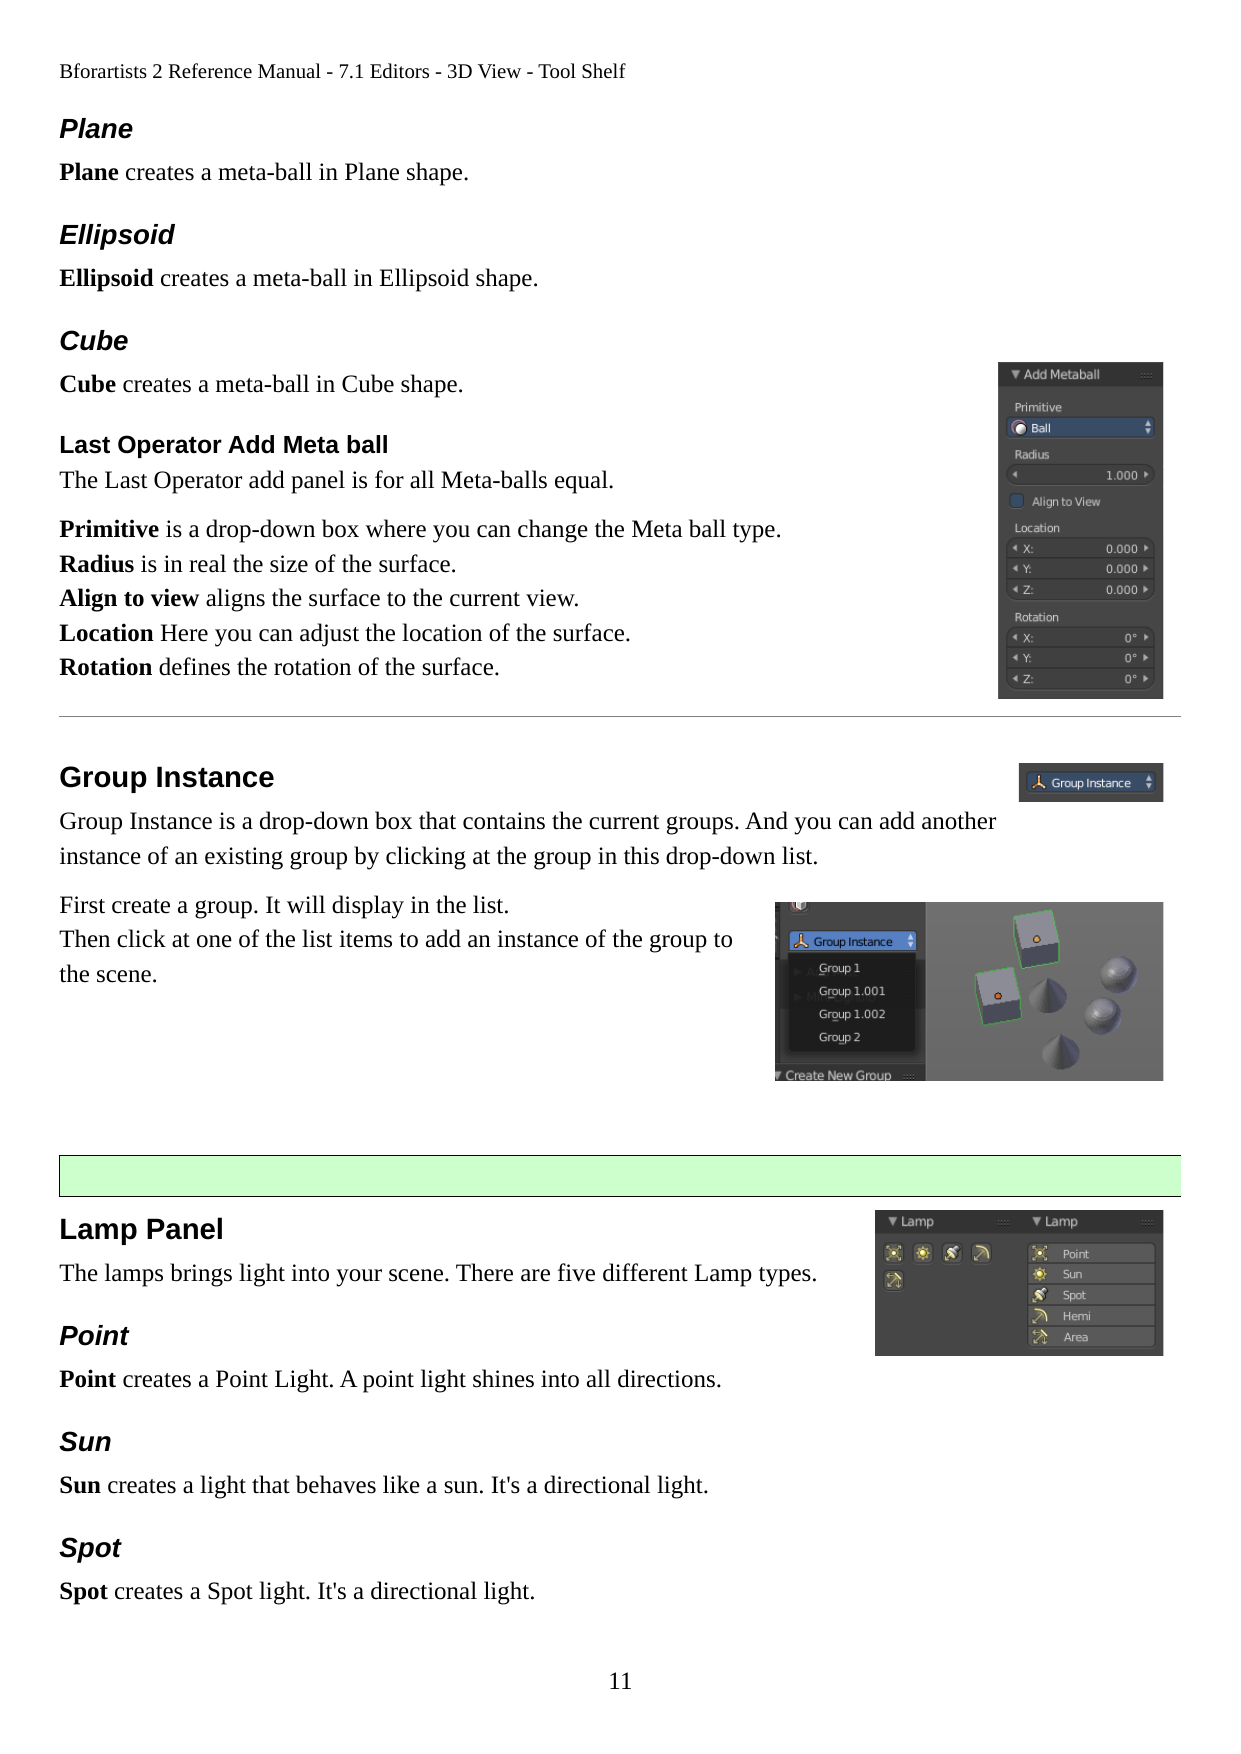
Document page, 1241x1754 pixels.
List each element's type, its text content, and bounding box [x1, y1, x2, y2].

text Sun creates a light that behaves like a sun. It's a directional light. [59, 1470, 1181, 1499]
text The Last Operator add panel is for all Meta-balls equal. [59, 465, 998, 494]
picture [775, 902, 1164, 1081]
subtitle Plane [59, 113, 1181, 144]
subtitle Group Instance [59, 760, 1181, 794]
subtitle Last Operator Add Meta ball [59, 430, 998, 459]
subtitle [1164, 1320, 1181, 1352]
subtitle Spot [59, 1532, 1181, 1563]
text Group Instance is a drop-down box that contains the current groups. And you can add another instance of an existing group by clicking at the group in this drop-down list. [59, 806, 1181, 869]
subtitle [1164, 1212, 1181, 1246]
subtitle Lamp Panel [59, 1212, 875, 1246]
text Ellipsoid creates a meta-ball in Ellipsoid shape. [59, 263, 1181, 292]
subtitle Sun [59, 1426, 1181, 1457]
text Primitive is a drop-down box where you can change the Meta ball type. Radius is in real the size of the surface. Align to view aligns the surface to the current view. Location Here you can adjust the location of the surface. Rotation defines the rotation of the surface. [59, 514, 998, 681]
text Plane creates a meta-ball in Plane shape. [59, 157, 1181, 186]
text Point creates a Point Light. A point light shines into all directions. [59, 1364, 1181, 1393]
picture [1018, 763, 1164, 802]
text Cube creates a meta-ball in Cube shape. [59, 369, 998, 398]
subtitle Ellipsoid [59, 218, 1181, 250]
text Spot creates a Spot light. It's a directional light. [59, 1576, 1181, 1605]
picture [875, 1210, 1164, 1356]
text The lamps brings light into your scene. There are five different Lamp types. [59, 1258, 875, 1287]
table_header [60, 1156, 1181, 1196]
picture [998, 362, 1164, 699]
text First create a group. It will display in the list. Then click at one of the list items to add an instance of the group to the scene. [59, 890, 1181, 987]
subtitle Cube [59, 324, 1181, 356]
subtitle Point [59, 1320, 875, 1352]
